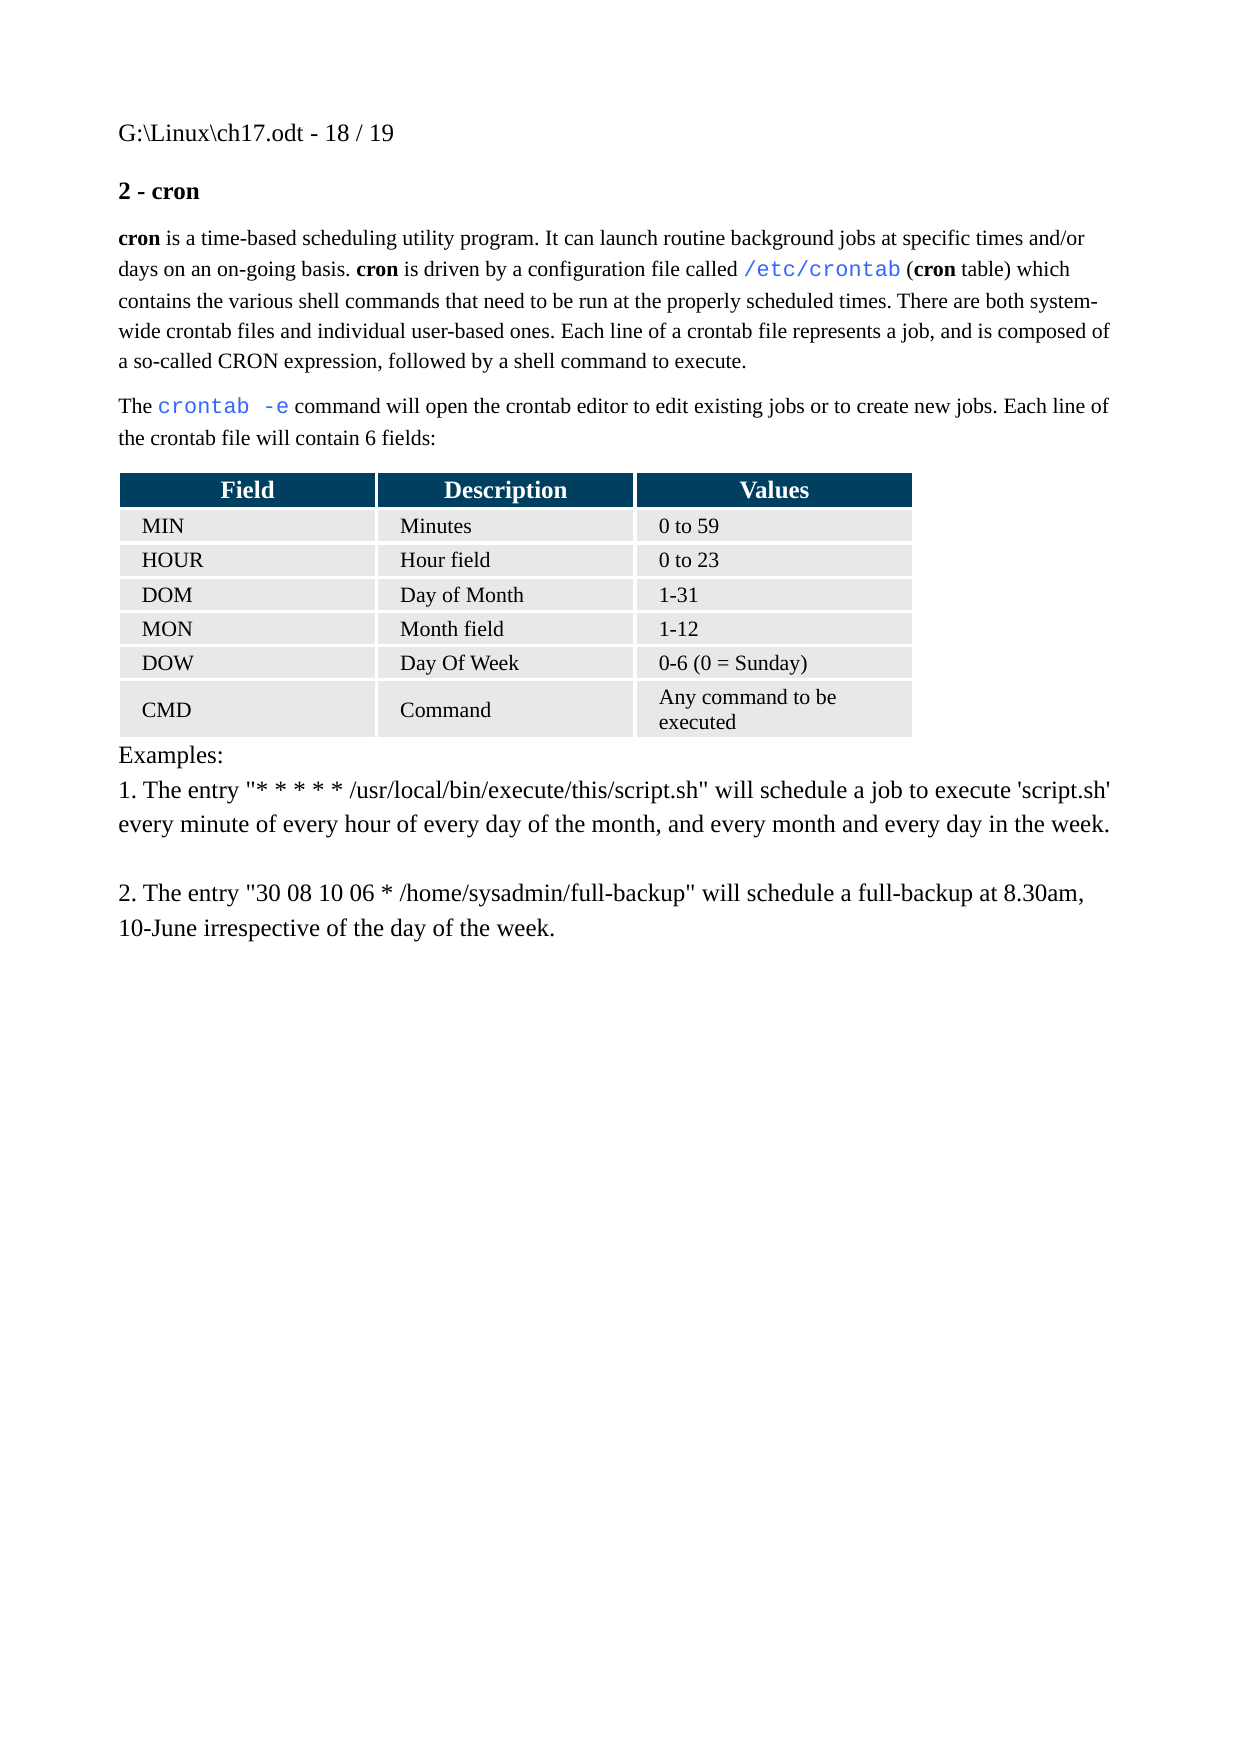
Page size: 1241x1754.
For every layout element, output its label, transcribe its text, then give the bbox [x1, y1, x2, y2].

table_cell Month field [378, 613, 633, 644]
table_cell Day of Month [378, 579, 633, 610]
table_cell MON [120, 613, 375, 644]
text Examples: 1. The entry "* * * * * /usr/local/bin/execute/this/script.sh" will schedule a job to execute 'script.sh' every minute of every hour of every day of the month, and every month and every day in the week. 2. The entry "30 08 10 06 * /home/sysadmin/full-backup" will schedule a full-backup at 8.30am, 10-June irrespective of the day of the week. [118, 741, 1122, 942]
text 2 - cron [118, 176, 1122, 205]
table_cell MIN [120, 510, 375, 541]
table_cell Command [378, 681, 633, 737]
table_header Values [637, 473, 912, 507]
text The crontab -e command will open the crontab editor to edit existing jobs or to create new jobs. Each line of the crontab file will contain 6 fields: [118, 393, 1122, 450]
table_cell 0 to 23 [637, 545, 912, 576]
table_cell DOW [120, 647, 375, 678]
table_cell DOM [120, 579, 375, 610]
table_cell 1-12 [637, 613, 912, 644]
table_header Description [378, 473, 633, 507]
table_cell 0 to 59 [637, 510, 912, 541]
text cron is a time-based scheduling utility program. It can launch routine background jobs at specific times and/or days on an on-going basis. cron is driven by a configuration file called /etc/crontab (cron table) which contains the various shell commands that need to be run at the properly scheduled times. There are both system-wide crontab files and individual user-based ones. Each line of a crontab file represents a job, and is composed of a so-called CRON expression, followed by a shell command to execute. [118, 225, 1122, 373]
table_cell Day Of Week [378, 647, 633, 678]
table_cell Any command to be executed [637, 681, 912, 737]
table_cell 1-31 [637, 579, 912, 610]
table_cell HOUR [120, 545, 375, 576]
table_cell CMD [120, 681, 375, 737]
table_header Field [120, 473, 375, 507]
table_cell Hour field [378, 545, 633, 576]
table_cell Minutes [378, 510, 633, 541]
table_cell 0-6 (0 = Sunday) [637, 647, 912, 678]
